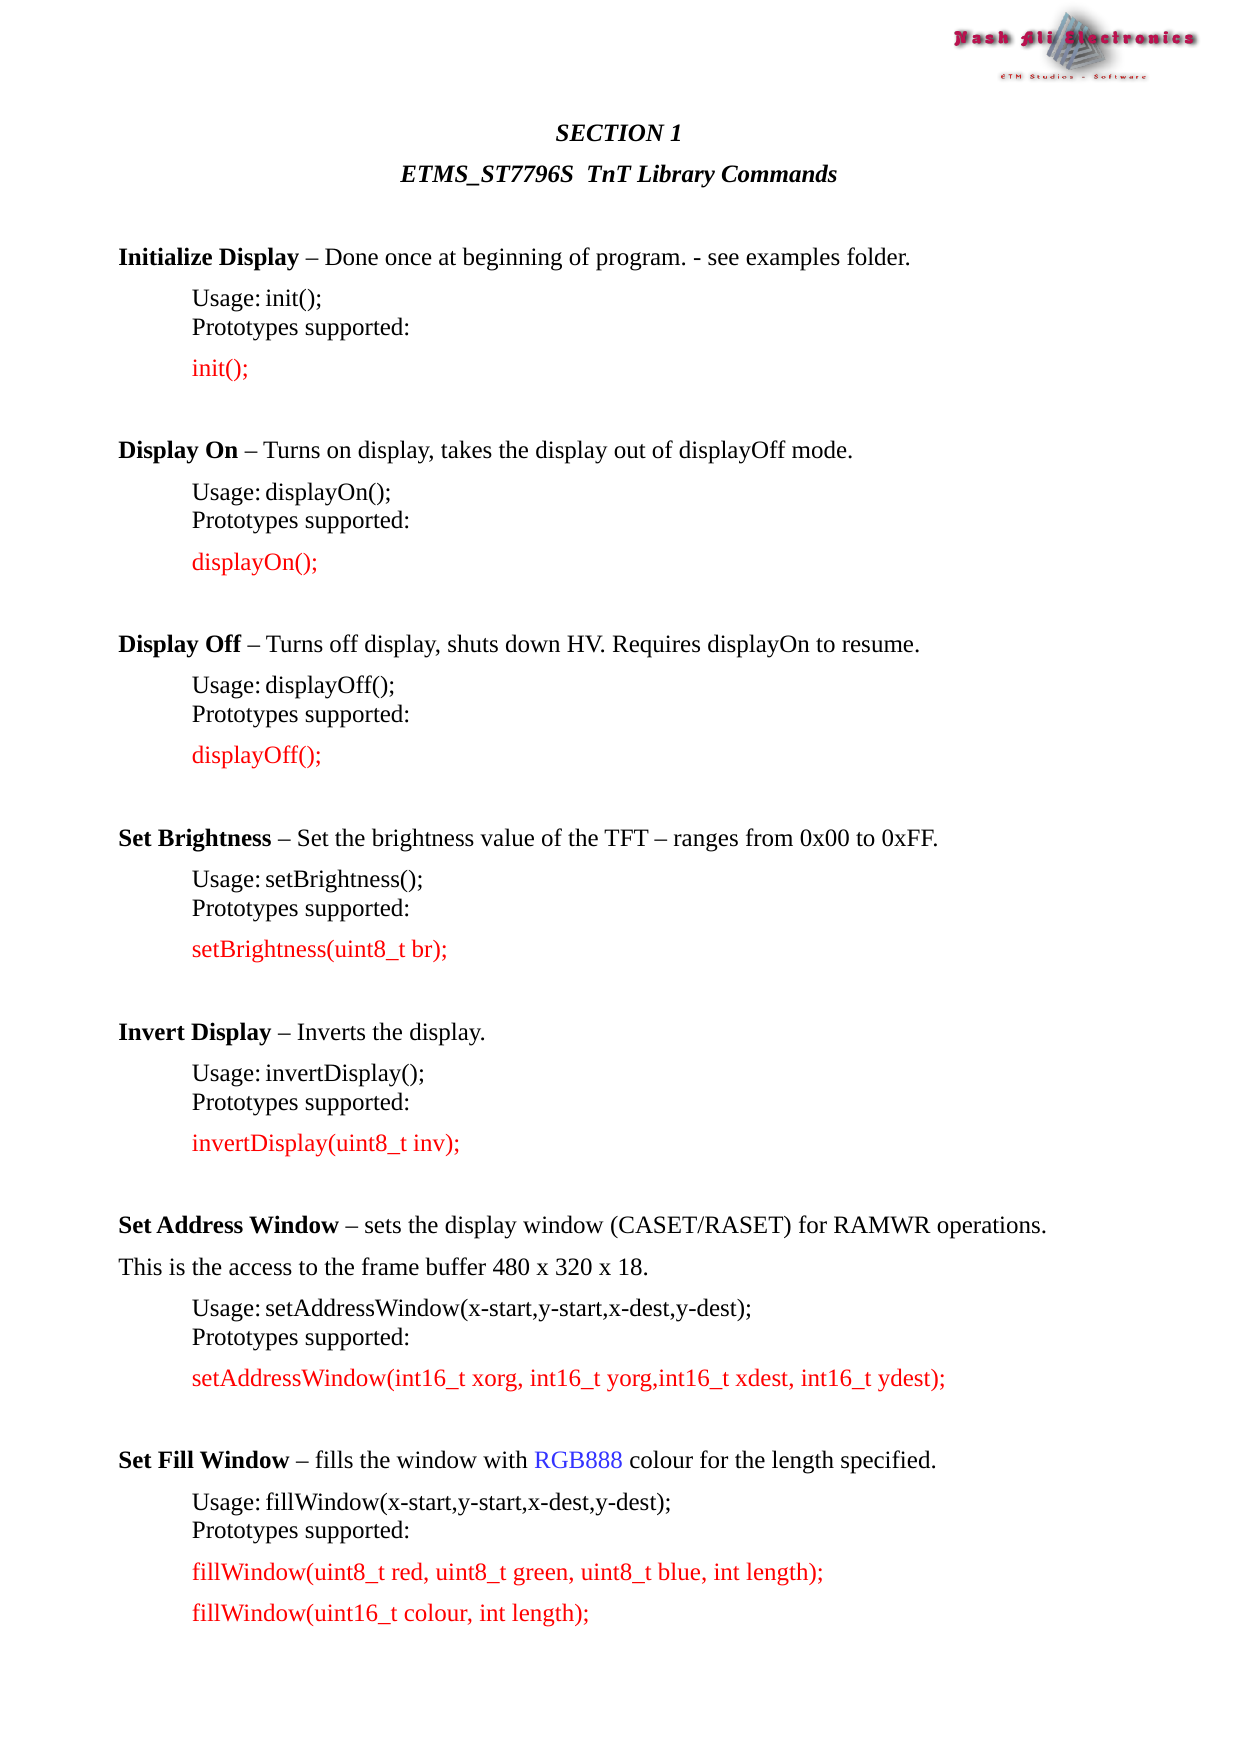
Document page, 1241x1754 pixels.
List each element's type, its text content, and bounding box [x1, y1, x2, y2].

text Usage: displayOn(); [118, 477, 1122, 506]
text Prototypes supported: [118, 1322, 1122, 1351]
text fillWindow(uint8_t red, uint8_t green, uint8_t blue, int length); [118, 1557, 1122, 1586]
text Usage: fillWindow(x-start,y-start,x-dest,y-dest); [118, 1487, 1122, 1516]
text Prototypes supported: [118, 893, 1122, 922]
picture [917, 0, 1240, 89]
text Display Off – Turns off display, shuts down HV. Requires displayOn to resume. [118, 629, 1122, 658]
text Prototypes supported: [118, 1087, 1122, 1116]
text This is the access to the frame buffer 480 x 320 x 18. [118, 1252, 1122, 1281]
text Usage: setAddressWindow(x-start,y-start,x-dest,y-dest); [118, 1293, 1122, 1322]
text Initialize Display – Done once at beginning of program. - see examples folder. [118, 242, 1122, 271]
text invertDisplay(uint8_t inv); [118, 1128, 1122, 1157]
text Set Address Window – sets the display window (CASET/RASET) for RAMWR operations. [118, 1211, 1122, 1239]
text Prototypes supported: [118, 699, 1122, 728]
text Usage: displayOff(); [118, 671, 1122, 699]
text Prototypes supported: [118, 312, 1122, 341]
text Prototypes supported: [118, 506, 1122, 534]
text setBrightness(uint8_t br); [118, 934, 1122, 963]
text Display On – Turns on display, takes the display out of displayOff mode. [118, 436, 1122, 464]
text fillWindow(uint16_t colour, int length); [118, 1598, 1122, 1627]
text Set Brightness – Set the brightness value of the TFT – ranges from 0x00 to 0xFF. [118, 823, 1122, 852]
text Prototypes supported: [118, 1516, 1122, 1544]
text Invert Display – Inverts the display. [118, 1017, 1122, 1046]
text setAddressWindow(int16_t xorg, int16_t yorg,int16_t xdest, int16_t ydest); [118, 1363, 1122, 1392]
text Usage: init(); [118, 283, 1122, 312]
text Usage: setBrightness(); [118, 864, 1122, 893]
text Usage: invertDisplay(); [118, 1058, 1122, 1087]
text SECTION 1 [118, 118, 1122, 147]
text displayOn(); [118, 547, 1122, 576]
text Set Fill Window – fills the window with RGB888 colour for the length specified. [118, 1446, 1122, 1474]
text displayOff(); [118, 741, 1122, 769]
text init(); [118, 353, 1122, 382]
text ETMS_ST7796S TnT Library Commands [118, 159, 1122, 188]
